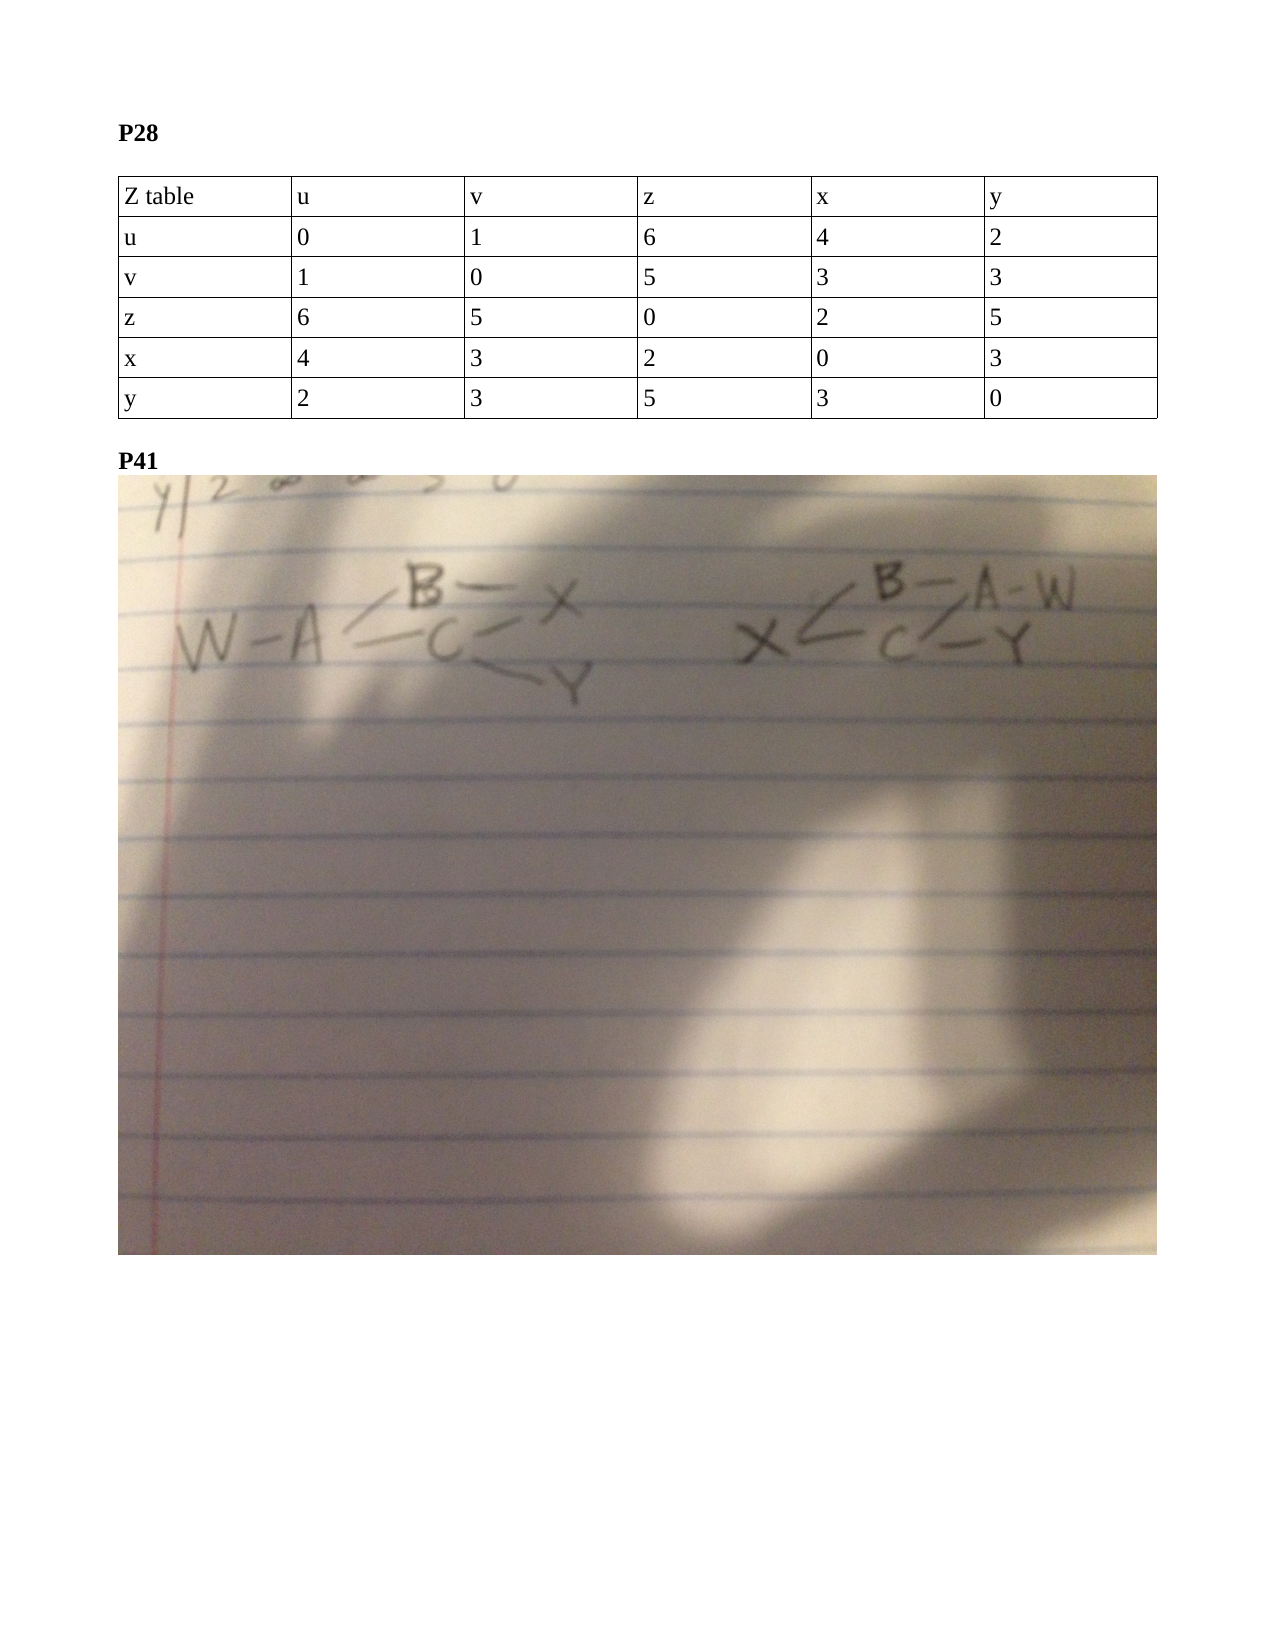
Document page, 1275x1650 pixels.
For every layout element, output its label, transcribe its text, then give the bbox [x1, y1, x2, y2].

table_cell 5 [638, 257, 811, 297]
table_cell v [119, 257, 291, 297]
table_cell z [119, 298, 291, 337]
table_cell 0 [812, 338, 984, 377]
table_cell 2 [638, 338, 811, 377]
table_cell x [119, 338, 291, 377]
table_cell 5 [985, 298, 1157, 337]
table_cell 0 [985, 378, 1157, 417]
table_header y [985, 177, 1157, 216]
table_cell 3 [812, 378, 984, 417]
text P28 [118, 118, 1157, 147]
table_cell 0 [638, 298, 811, 337]
table_cell 0 [292, 217, 464, 256]
table_cell 3 [985, 338, 1157, 377]
table_cell 5 [465, 298, 637, 337]
table_cell 3 [465, 378, 637, 417]
table_header z [638, 177, 811, 216]
table_cell 2 [812, 298, 984, 337]
picture [118, 475, 1157, 1255]
table_cell 4 [292, 338, 464, 377]
table_cell 6 [292, 298, 464, 337]
table_header u [292, 177, 464, 216]
table_cell 1 [465, 217, 637, 256]
table_cell 3 [812, 257, 984, 297]
table_cell 3 [465, 338, 637, 377]
table_header Z table [119, 177, 291, 216]
table_cell 2 [292, 378, 464, 417]
table_cell 0 [465, 257, 637, 297]
table_header x [812, 177, 984, 216]
table_cell 5 [638, 378, 811, 417]
table_cell 6 [638, 217, 811, 256]
text P41 [118, 446, 1157, 475]
table_cell 2 [985, 217, 1157, 256]
table_header v [465, 177, 637, 216]
table_cell y [119, 378, 291, 417]
table_cell u [119, 217, 291, 256]
table_cell 4 [812, 217, 984, 256]
table_cell 1 [292, 257, 464, 297]
table_cell 3 [985, 257, 1157, 297]
